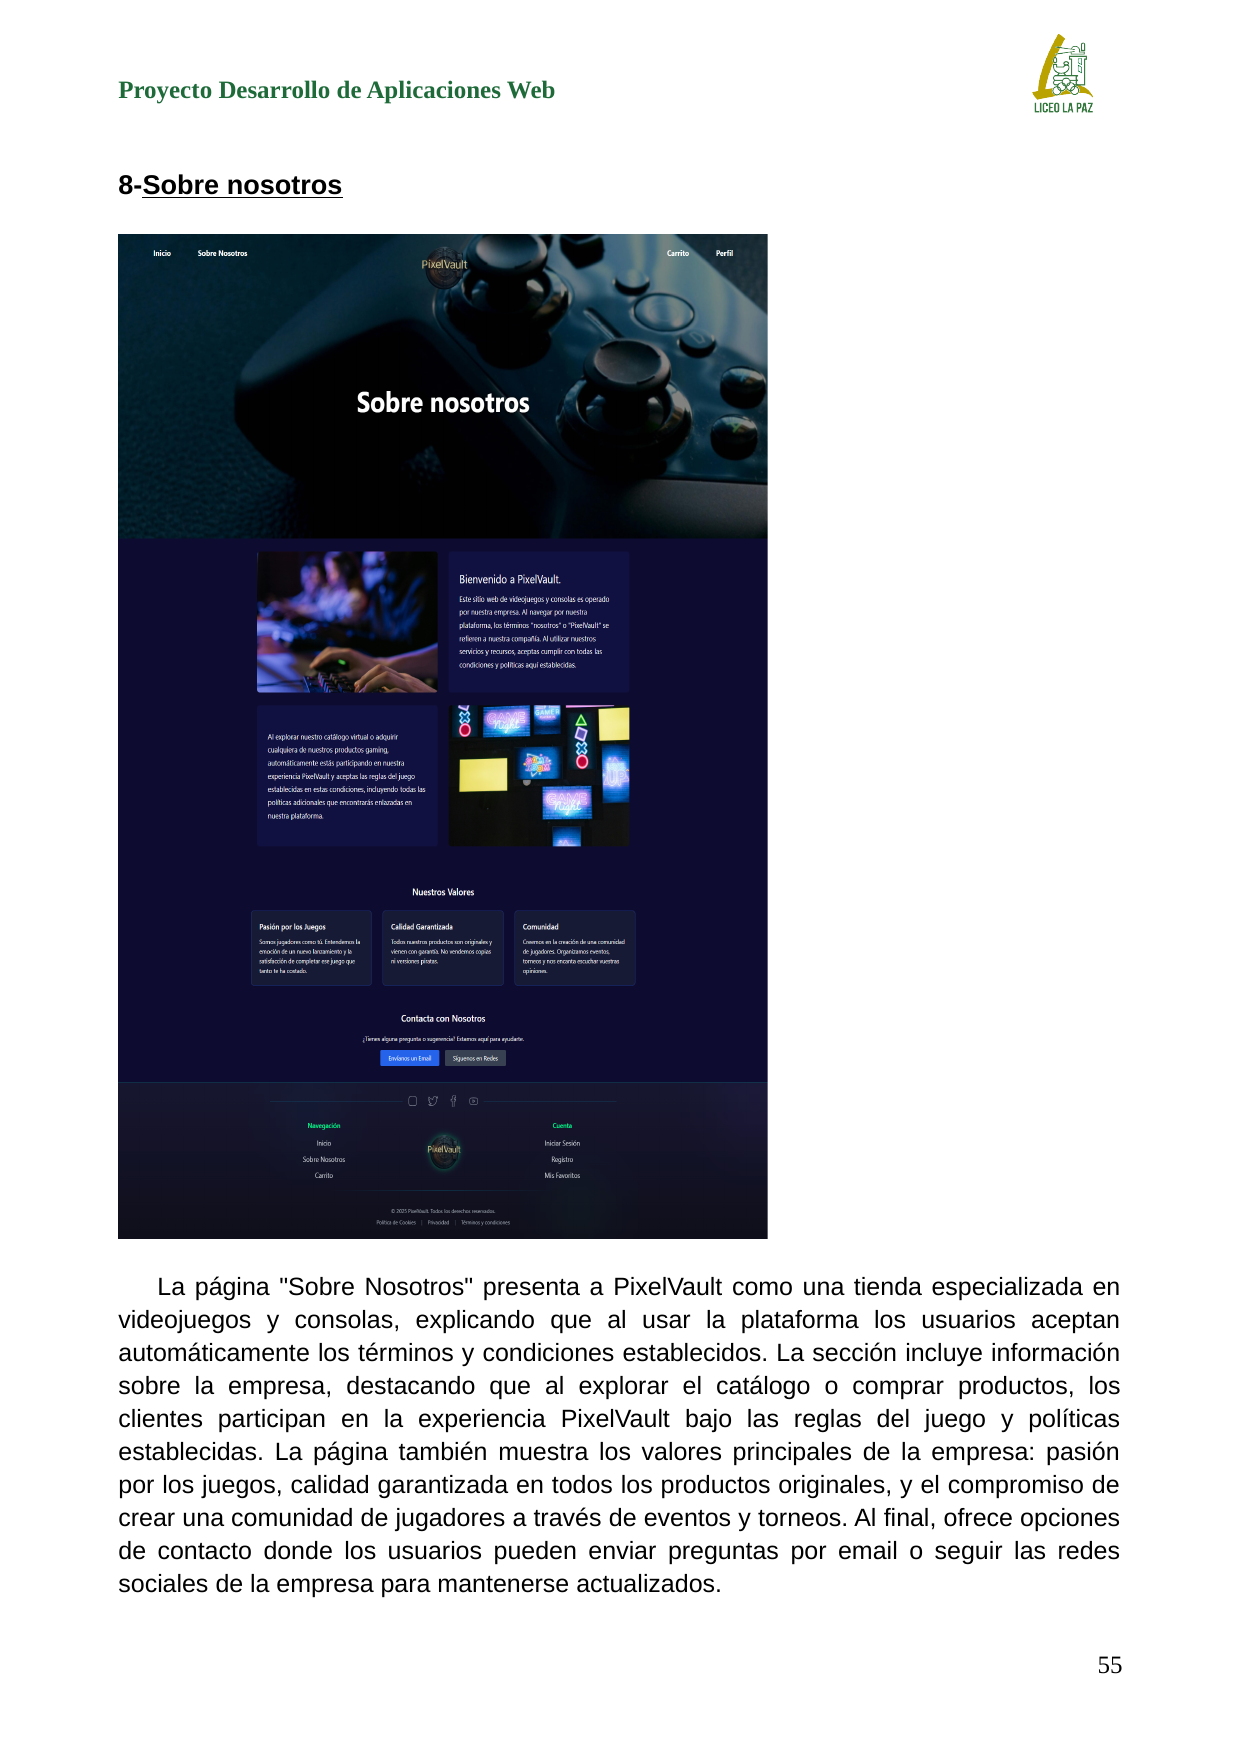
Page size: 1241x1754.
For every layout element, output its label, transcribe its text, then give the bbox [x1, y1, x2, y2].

picture [118, 234, 768, 1239]
text La página "Sobre Nosotros" presenta a PixelVault como una tienda especializada en videojuegos y consolas, explicando que al usar la plataforma los usuarios aceptan automáticamente los términos y condiciones establecidos. La sección incluye información sobre la empresa, destacando que al explorar el catálogo o comprar productos, los clientes participan en la experiencia PixelVault bajo las reglas del juego y políticas establecidas. La página también muestra los valores principales de la empresa: pasión por los juegos, calidad garantizada en todos los productos originales, y el compromiso de crear una comunidad de jugadores a través de eventos y torneos. Al final, ofrece opciones de contacto donde los usuarios pueden enviar preguntas por email o seguir las redes sociales de la empresa para mantenerse actualizados. [118, 1272, 1122, 1598]
subtitle 8-Sobre nosotros [118, 169, 1122, 201]
picture [1025, 26, 1100, 121]
